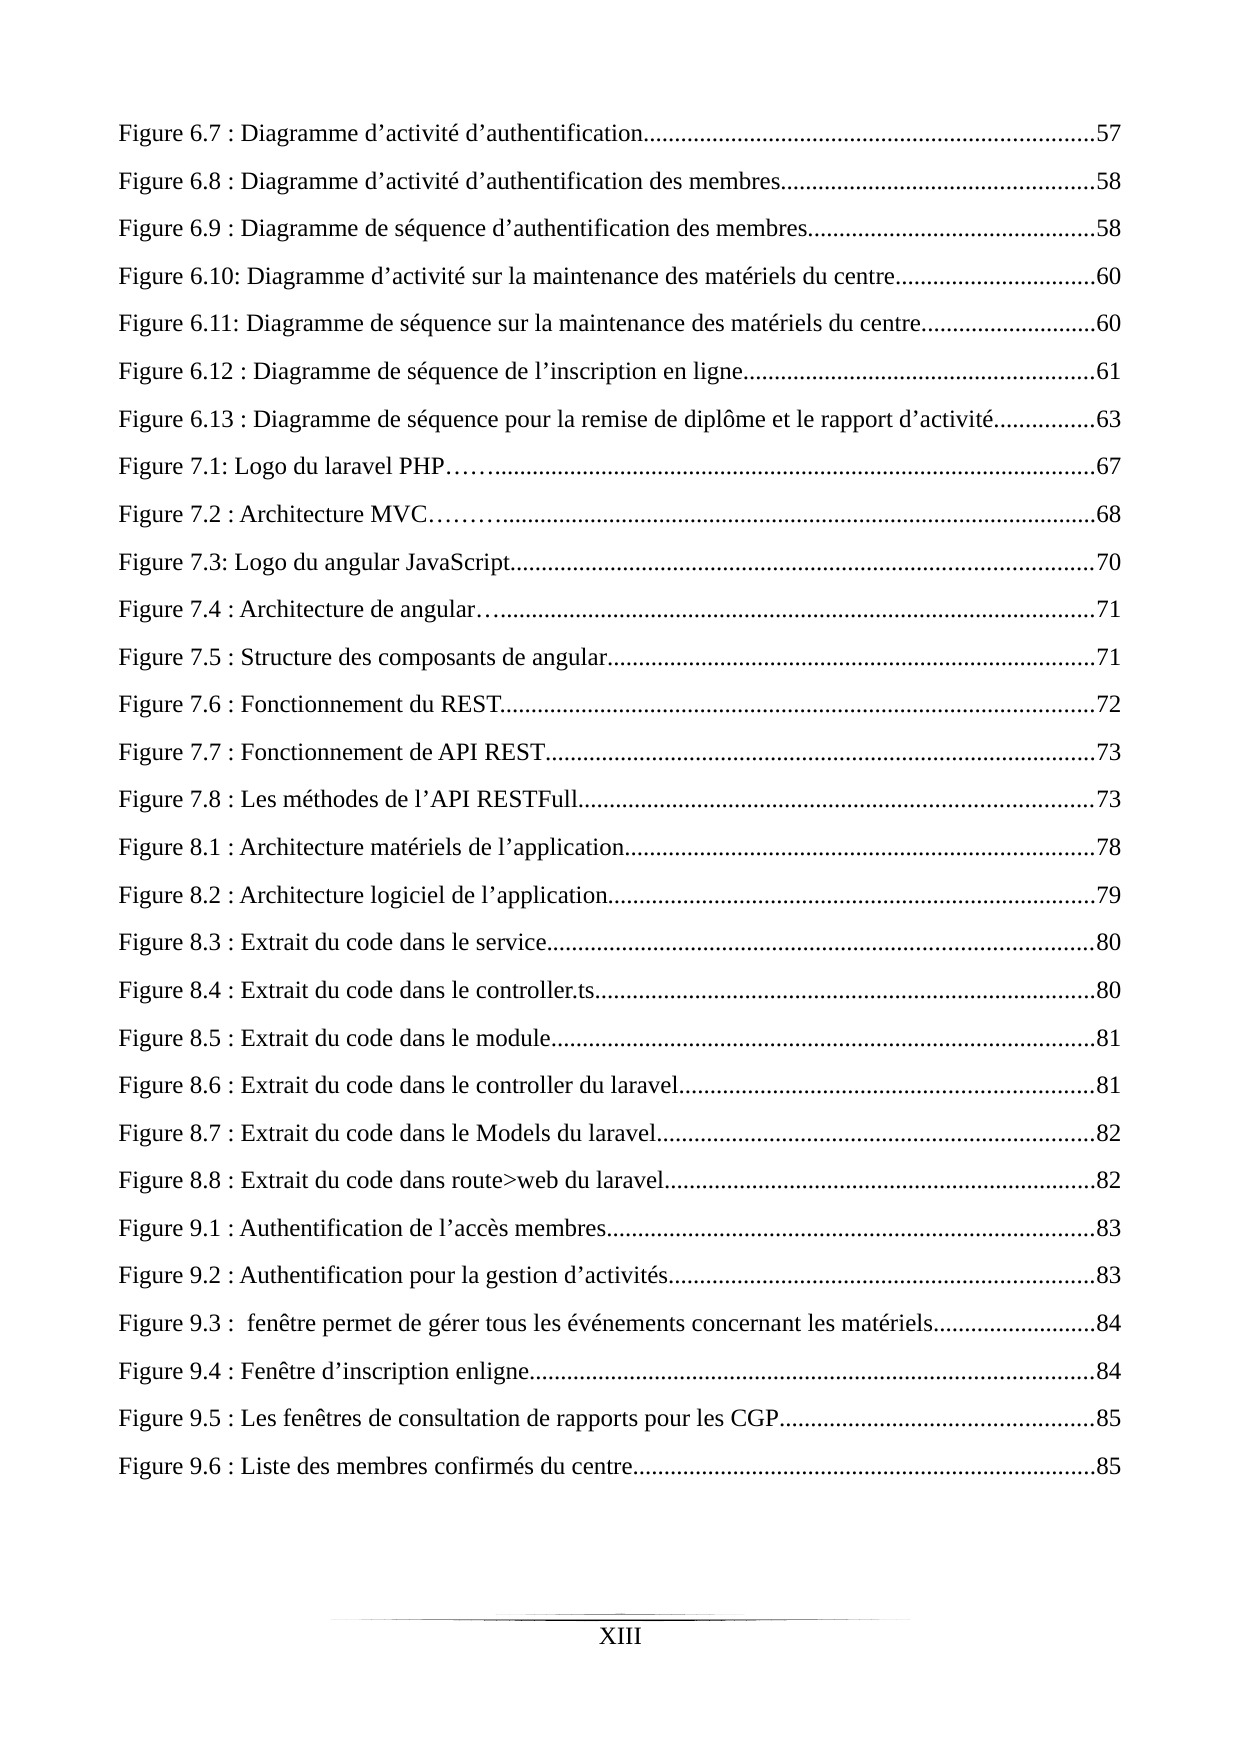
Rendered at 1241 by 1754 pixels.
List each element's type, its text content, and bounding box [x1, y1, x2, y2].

picture [171, 1613, 1069, 1622]
text Figure 6.8 : Diagramme d’activité d’authentification des membres. 58 [118, 166, 1122, 194]
text Figure 7.6 : Fonctionnement du REST.. 72 [118, 689, 1122, 718]
text Figure 8.1 : Architecture matériels de l’application 78 [118, 832, 1122, 861]
text Figure 6.10: Diagramme d’activité sur la maintenance des matériels du centre 60 [118, 261, 1122, 290]
text Figure 6.13 : Diagramme de séquence pour la remise de diplôme et le rapport d’activité. 63 [118, 404, 1122, 432]
text Figure 8.4 : Extrait du code dans le controller.ts 80 [118, 975, 1122, 1004]
text Figure 9.5 : Les fenêtres de consultation de rapports pour les CGP 85 [118, 1403, 1122, 1432]
text Figure 8.7 : Extrait du code dans le Models du laravel. 82 [118, 1118, 1122, 1147]
text Figure 8.2 : Architecture logiciel de l’application 79 [118, 880, 1122, 908]
text Figure 9.4 : Fenêtre d’inscription enligne 84 [118, 1356, 1122, 1384]
text Figure 6.9 : Diagramme de séquence d’authentification des membres. 58 [118, 213, 1122, 242]
text Figure 7.8 : Les méthodes de l’API RESTFull 73 [118, 784, 1122, 813]
text Figure 7.2 : Architecture MVC………. 68 [118, 499, 1122, 528]
text Figure 9.2 : Authentification pour la gestion d’activités 83 [118, 1261, 1122, 1289]
text Figure 8.5 : Extrait du code dans le module 81 [118, 1023, 1122, 1051]
text Figure 6.11: Diagramme de séquence sur la maintenance des matériels du centre. 60 [118, 308, 1122, 337]
text Figure 7.3: Logo du angular JavaScript 70 [118, 547, 1122, 575]
text Figure 8.3 : Extrait du code dans le service. 80 [118, 927, 1122, 956]
text Figure 7.7 : Fonctionnement de API REST 73 [118, 737, 1122, 766]
text Figure 8.6 : Extrait du code dans le controller du laravel 81 [118, 1070, 1122, 1099]
text Figure 7.4 : Architecture de angular…. 71 [118, 594, 1122, 623]
text Figure 7.1: Logo du laravel PHP…….. 67 [118, 451, 1122, 480]
text Figure 6.12 : Diagramme de séquence de l’inscription en ligne. 61 [118, 356, 1122, 385]
text Figure 6.7 : Diagramme d’activité d’authentification. 57 [118, 118, 1122, 147]
text Figure 9.3 : fenêtre permet de gérer tous les événements concernant les matériels 84 [118, 1308, 1122, 1337]
text Figure 7.5 : Structure des composants de angular 71 [118, 642, 1122, 671]
text Figure 9.1 : Authentification de l’accès membres. 83 [118, 1213, 1122, 1242]
text Figure 9.6 : Liste des membres confirmés du centre. 85 [118, 1451, 1122, 1480]
text Figure 8.8 : Extrait du code dans route>web du laravel. 82 [118, 1165, 1122, 1194]
